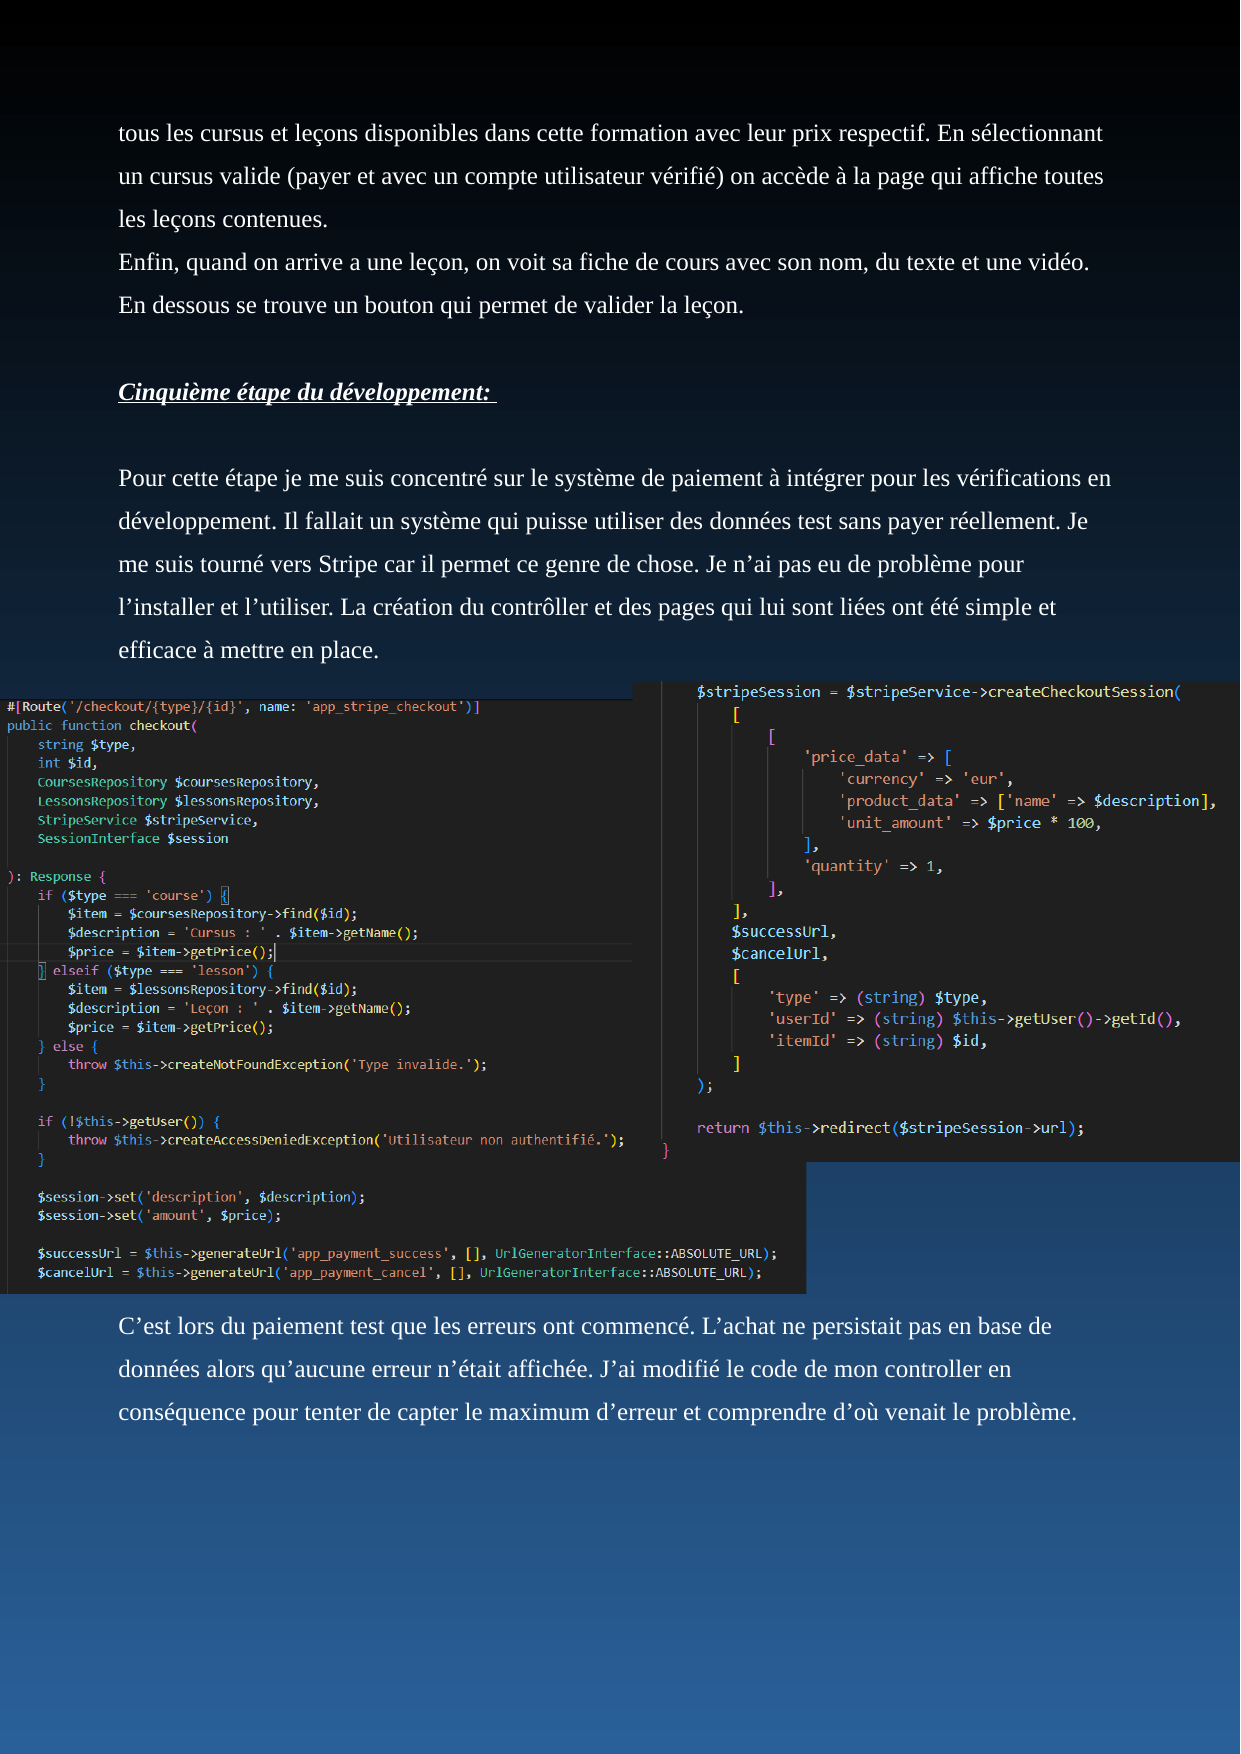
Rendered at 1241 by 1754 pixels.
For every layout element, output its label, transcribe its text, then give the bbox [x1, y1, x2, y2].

text tous les cursus et leçons disponibles dans cette formation avec leur prix respectif. En sélectionnant un cursus valide (payer et avec un compte utilisateur vérifié) on accède à la page qui affiche toutes les leçons contenues. [118, 118, 1122, 233]
text Pour cette étape je me suis concentré sur le système de paiement à intégrer pour les vérifications en développement. Il fallait un système qui puisse utiliser des données test sans payer réellement. Je me suis tourné vers Stripe car il permet ce genre de chose. Je n’ai pas eu de problème pour l’installer et l’utiliser. La création du contrôller et des pages qui lui sont liées ont été simple et efficace à mettre en place. [118, 463, 1122, 664]
text C’est lors du paiement test que les erreurs ont commencé. L’achat ne persistait pas en base de données alors qu’aucune erreur n’était affichée. J’ai modifié le code de mon controller en conséquence pour tenter de capter le maximum d’erreur et comprendre d’où venait le problème. [118, 1311, 1122, 1426]
picture [0, 681, 1240, 1294]
text Cinquième étape du développement: [118, 377, 1122, 406]
text Enfin, quand on arrive a une leçon, on voit sa fiche de cours avec son nom, du texte et une vidéo. En dessous se trouve un bouton qui permet de valider la leçon. [118, 247, 1122, 319]
